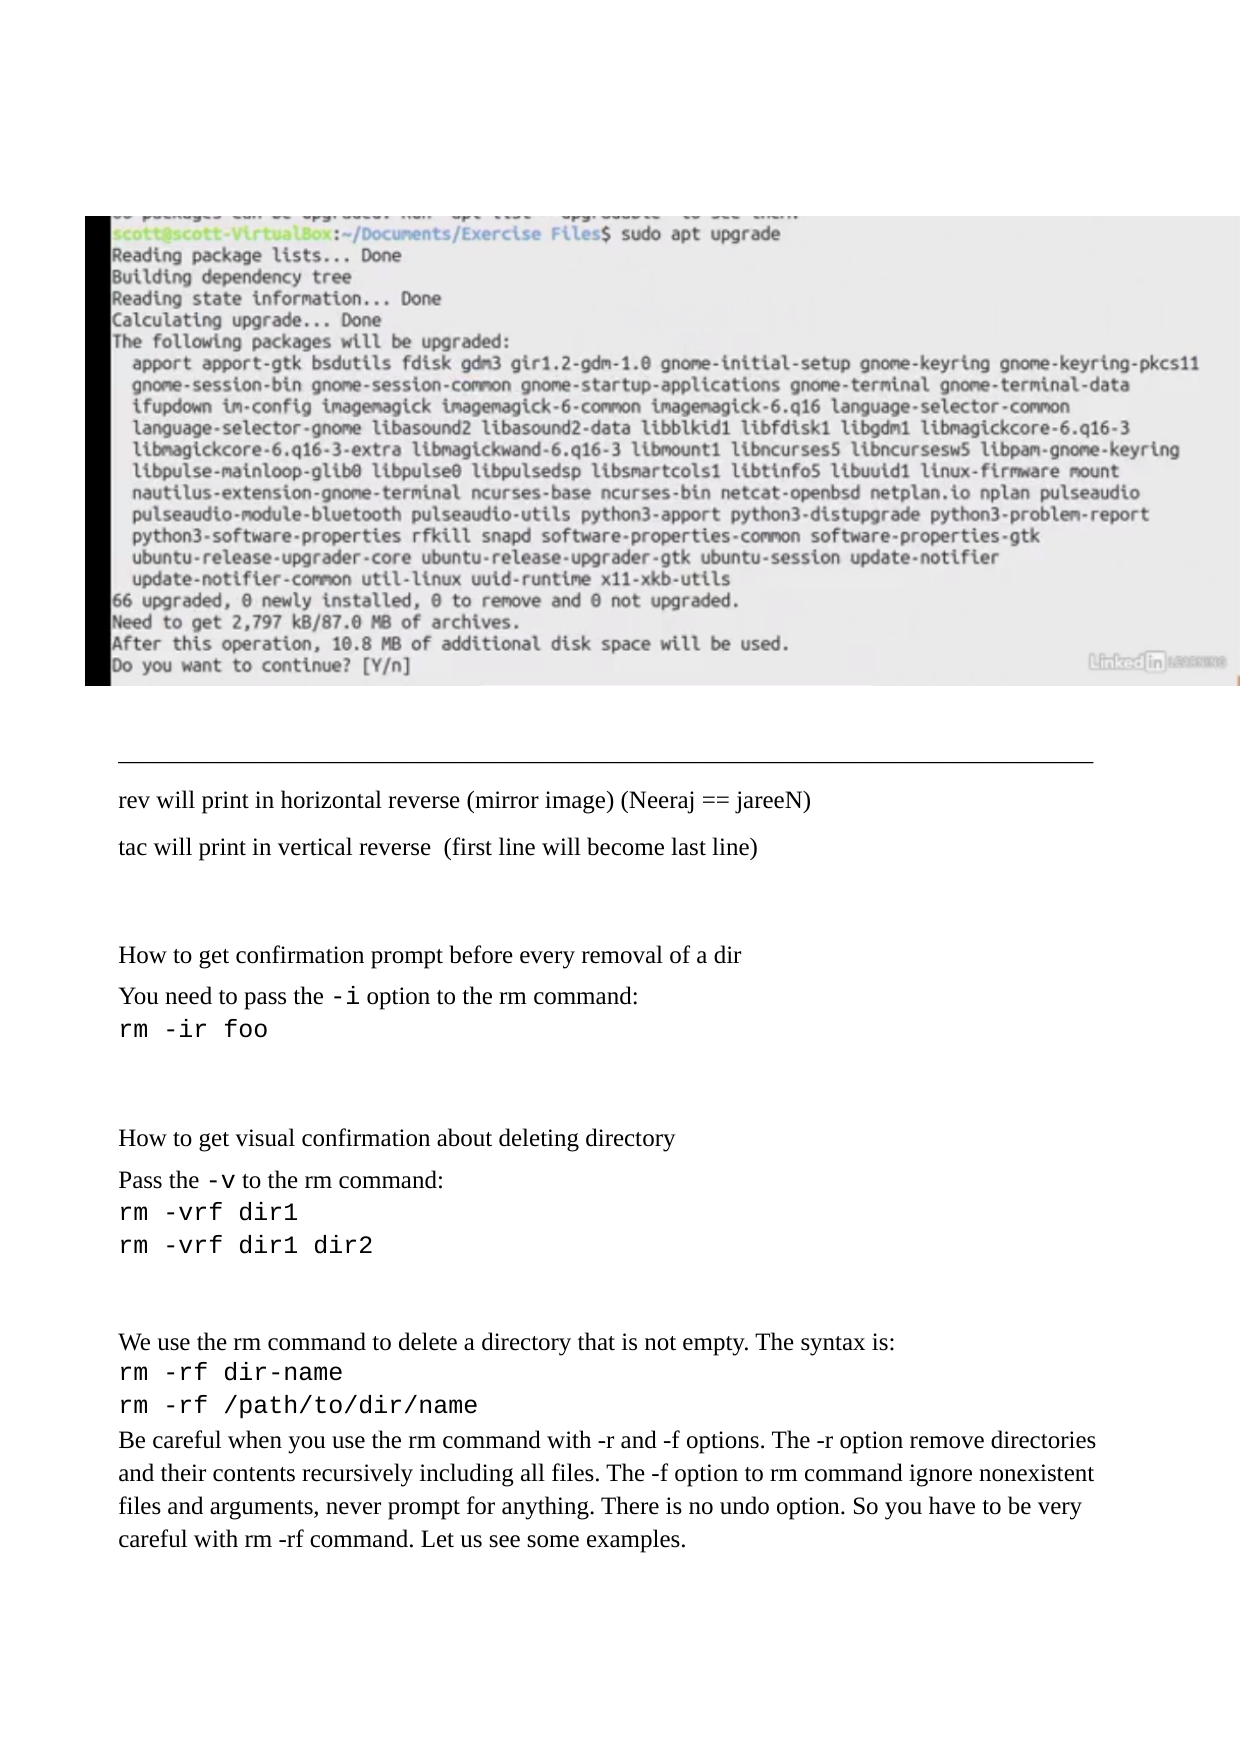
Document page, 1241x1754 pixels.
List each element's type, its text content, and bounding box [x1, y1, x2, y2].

text tac will print in vertical reverse (first line will become last line) [118, 832, 1122, 861]
subtitle How to get visual confirmation about deleting directory [118, 1123, 1122, 1152]
subtitle How to get confirmation prompt before every removal of a dir [118, 940, 1122, 969]
text You need to pass the -i option to the rm command: rm -ir foo [118, 981, 1122, 1045]
text rev will print in horizontal reverse (mirror image) (Neeraj == jareeN) [118, 785, 1122, 813]
text ______________________________________________________________________________ [118, 737, 1122, 766]
text Pass the -v to the rm command: rm -vrf dir1 rm -vrf dir1 dir2 [118, 1165, 1122, 1261]
picture [85, 216, 1240, 686]
text We use the rm command to delete a directory that is not empty. The syntax is: rm -rf dir-name rm -rf /path/to/dir/name Be careful when you use the rm command with -r and -f options. The -r option remove directories and their contents recursively including all files. The -f option to rm command ignore nonexistent files and arguments, never prompt for anything. There is no undo option. So you have to be very careful with rm -rf command. Let us see some examples. [118, 1327, 1122, 1553]
